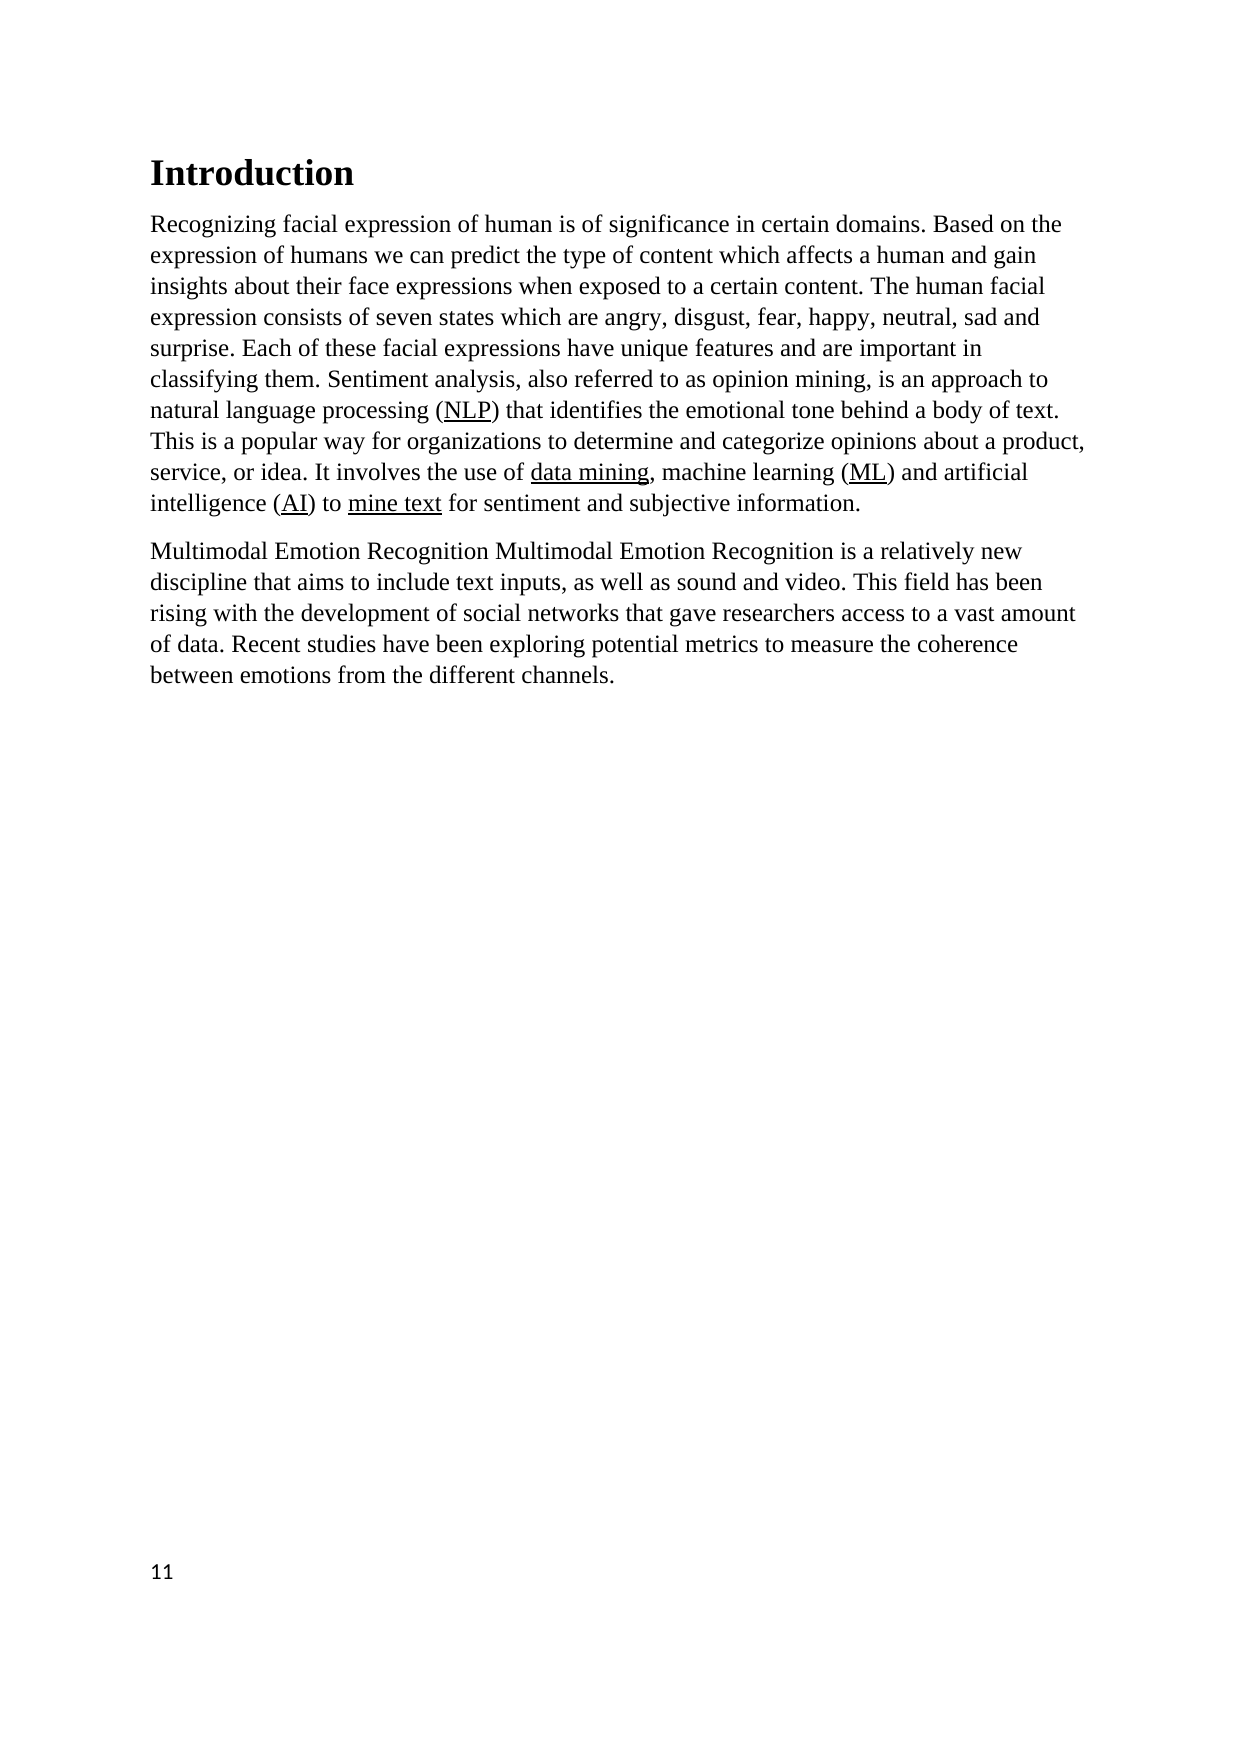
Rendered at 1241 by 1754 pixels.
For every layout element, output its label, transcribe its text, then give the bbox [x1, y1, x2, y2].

text Recognizing facial expression of human is of significance in certain domains. Based on the expression of humans we can predict the type of content which affects a human and gain insights about their face expressions when exposed to a certain content. The human facial expression consists of seven states which are angry, disgust, fear, happy, neutral, sad and surprise. Each of these facial expressions have unique features and are important in classifying them. Sentiment analysis, also referred to as opinion mining, is an approach to natural language processing (NLP) that identifies the emotional tone behind a body of text. This is a popular way for organizations to determine and categorize opinions about a product, service, or idea. It involves the use of data mining, machine learning (ML) and artificial intelligence (AI) to mine text for sentiment and subjective information. [150, 209, 1090, 517]
text Multimodal Emotion Recognition Multimodal Emotion Recognition is a relatively new discipline that aims to include text inputs, as well as sound and video. This field has been rising with the development of social networks that gave researchers access to a vast amount of data. Recent studies have been exploring potential metrics to measure the coherence between emotions from the different channels. [150, 536, 1090, 689]
subtitle Introduction [150, 150, 1090, 193]
